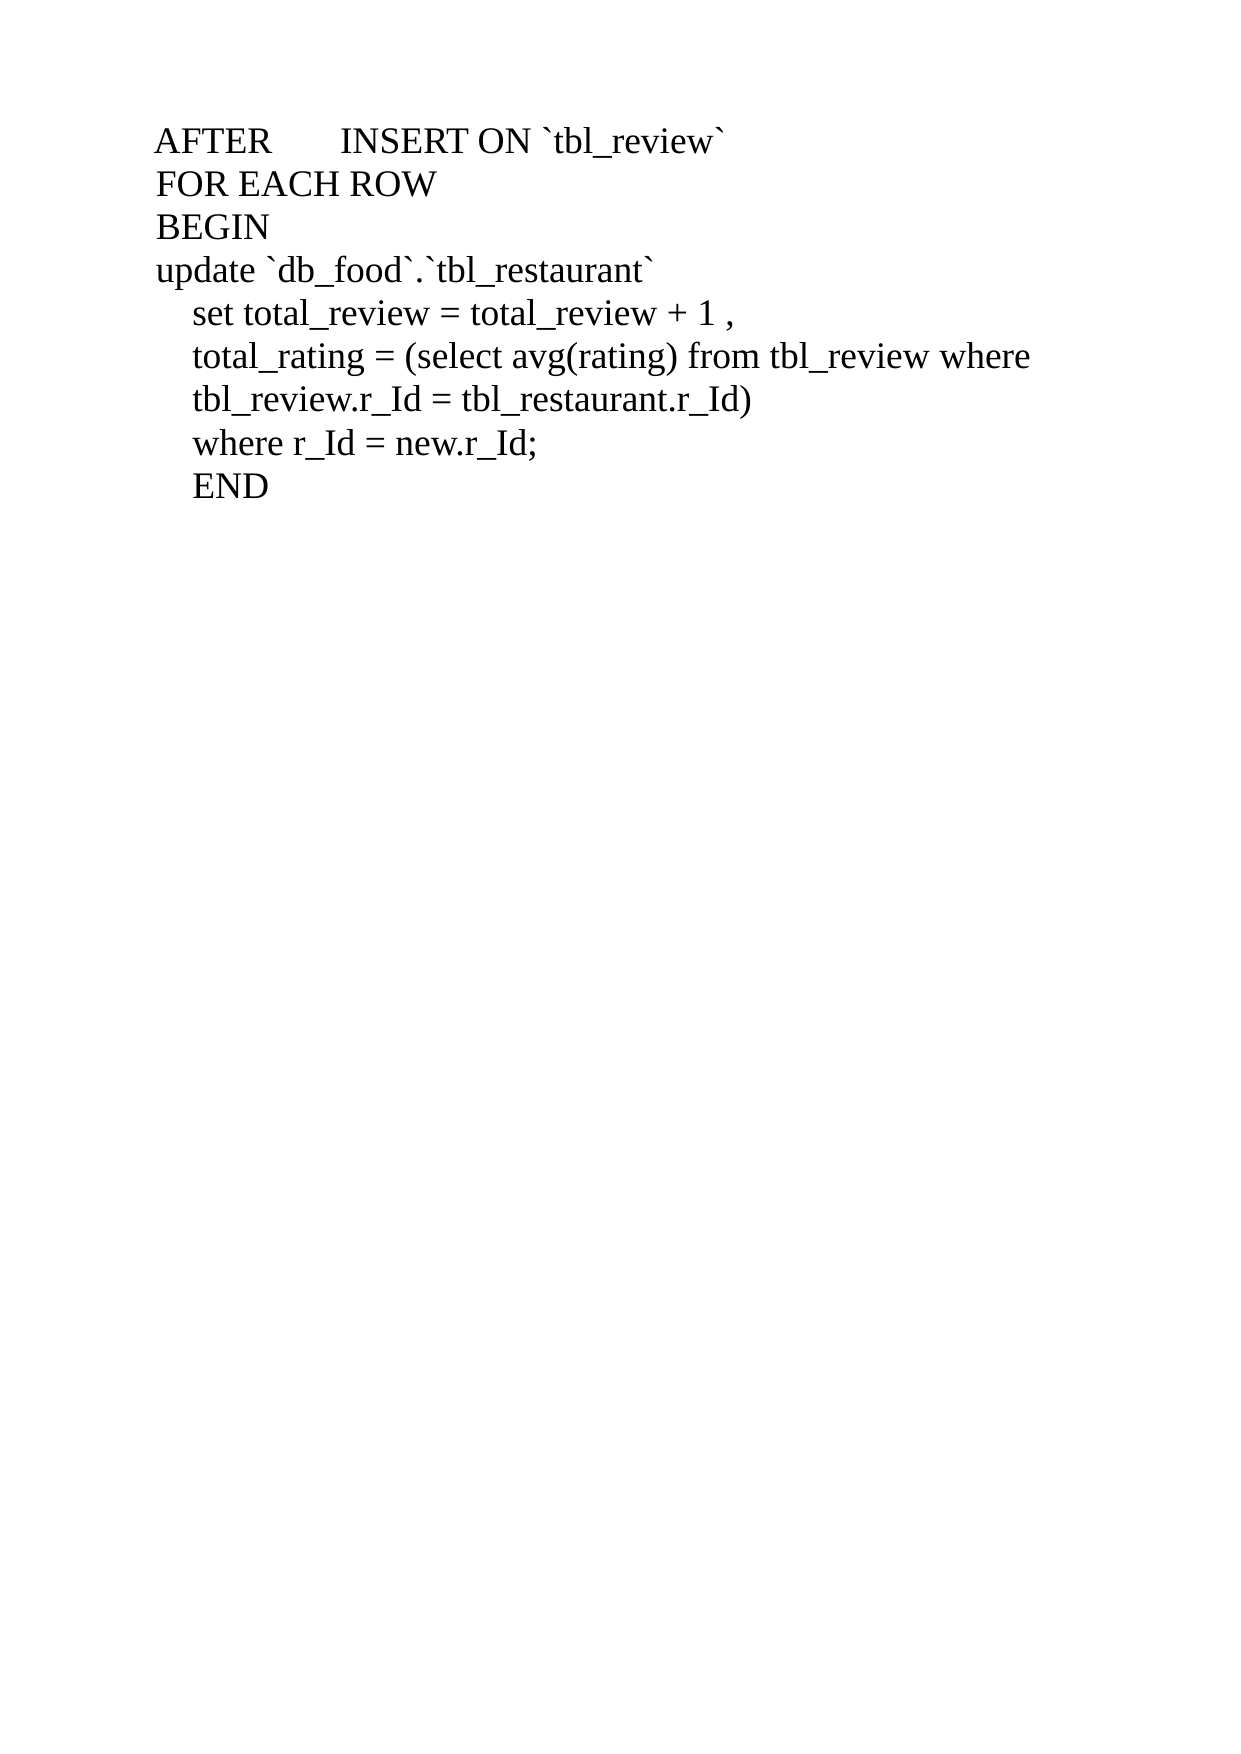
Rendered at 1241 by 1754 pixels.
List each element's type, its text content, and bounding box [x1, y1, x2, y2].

text total_rating = (select avg(rating) from tbl_review where tbl_review.r_Id = tbl_restaurant.r_Id) [118, 334, 1122, 420]
text update `db_food`.`tbl_restaurant` [118, 247, 1122, 291]
text AFTER INSERT ON `tbl_review` [118, 118, 1122, 161]
text set total_review = total_review + 1 , [118, 291, 1122, 334]
text where r_Id = new.r_Id; [118, 420, 1122, 463]
text END [118, 463, 1122, 506]
text BEGIN [118, 204, 1122, 247]
text FOR EACH ROW [118, 161, 1122, 204]
